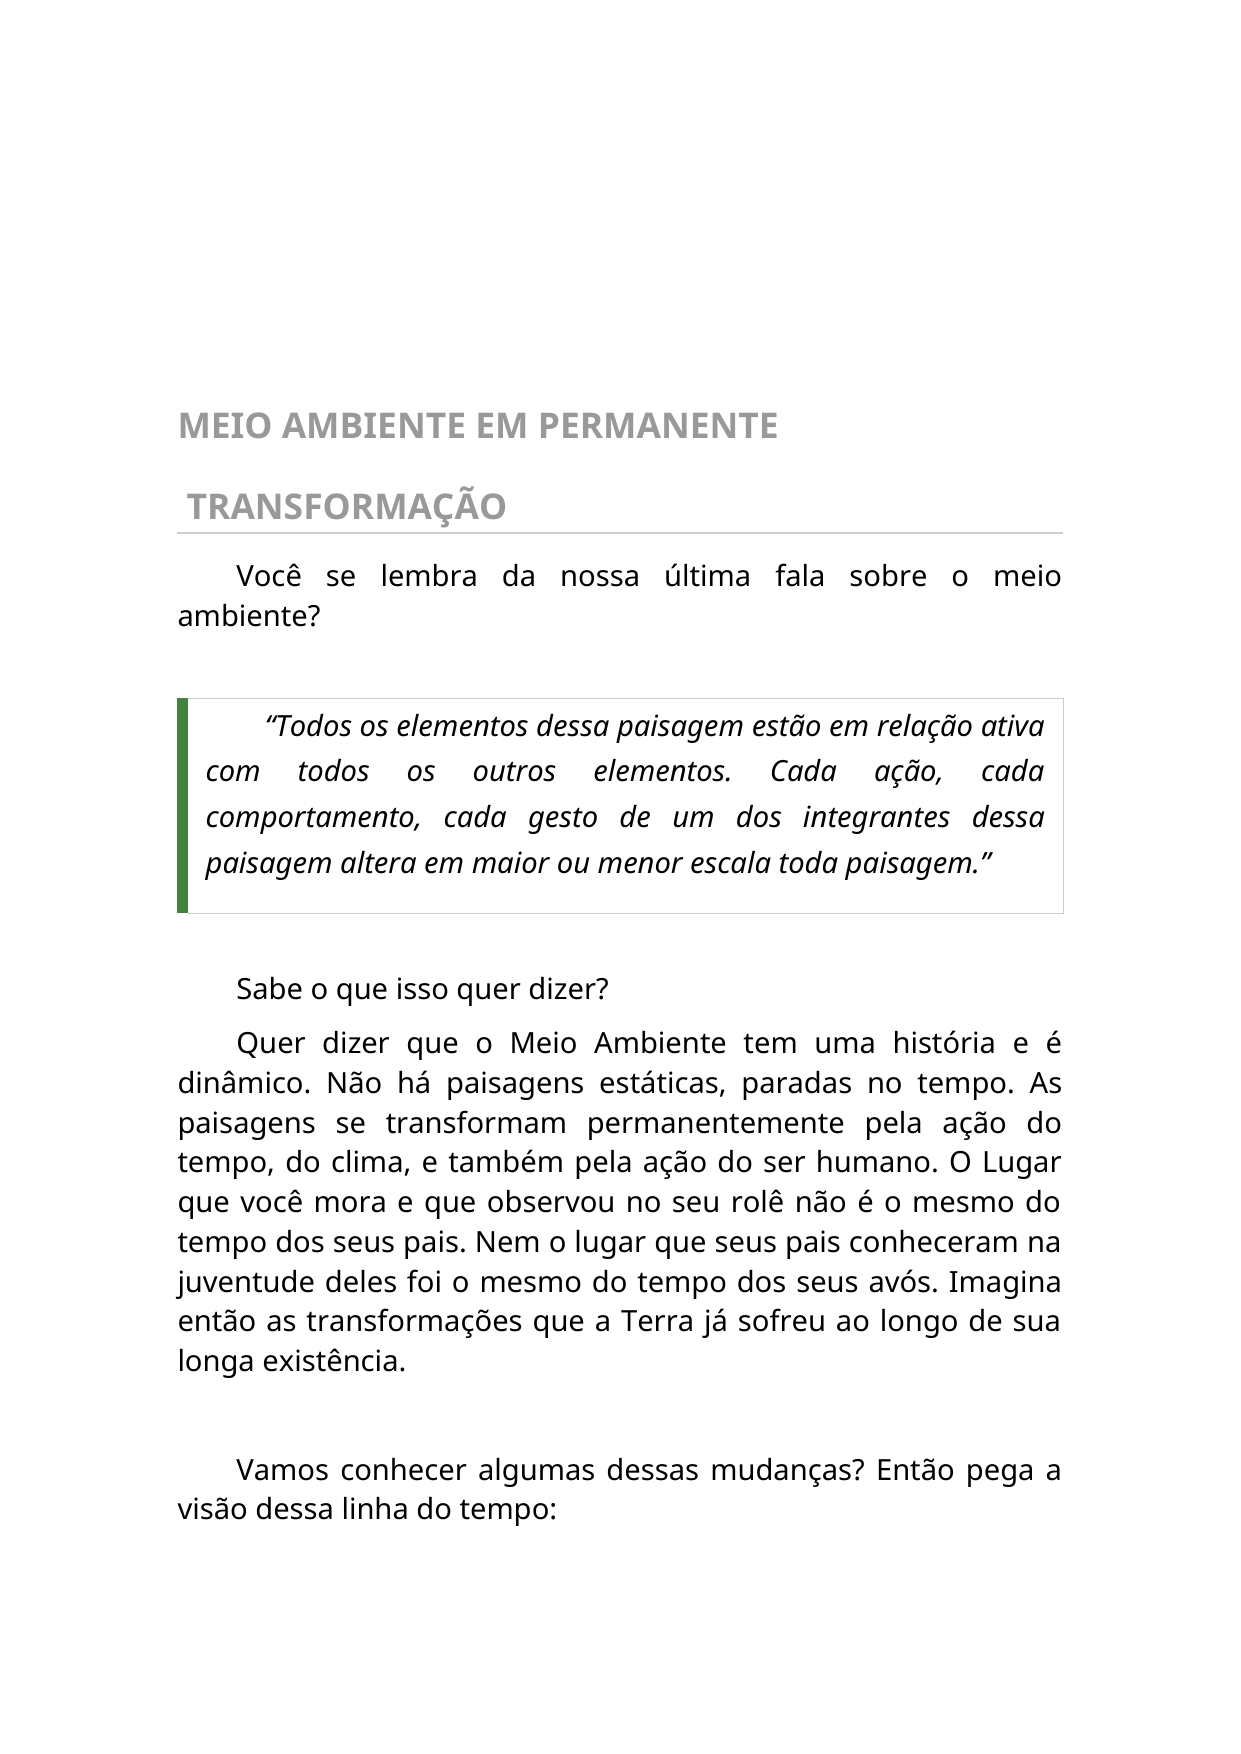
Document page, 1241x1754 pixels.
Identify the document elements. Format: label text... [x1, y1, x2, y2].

text Sabe o que isso quer dizer? [177, 968, 1063, 1008]
subtitle MEIO AMBIENTE EM PERMANENTE [177, 401, 1063, 449]
table_header “Todos os elementos dessa paisagem estão em relação ativa com todos os outros elementos. Cada ação, cada comportamento, cada gesto de um dos integrantes dessa paisagem altera em maior ou menor escala toda paisagem.” [188, 699, 1063, 913]
table_header [177, 698, 188, 913]
subtitle TRANSFORMAÇÃO [177, 481, 1063, 532]
text Você se lembra da nossa última fala sobre o meio ambiente? [177, 556, 1063, 635]
text Vamos conhecer algumas dessas mudanças? Então pega a visão dessa linha do tempo: [177, 1449, 1063, 1528]
text Quer dizer que o Meio Ambiente tem uma história e é dinâmico. Não há paisagens estáticas, paradas no tempo. As paisagens se transformam permanentemente pela ação do tempo, do clima, e também pela ação do ser humano. O Lugar que você mora e que observou no seu rolê não é o mesmo do tempo dos seus pais. Nem o lugar que seus pais conheceram na juventude deles foi o mesmo do tempo dos seus avós. Imagina então as transformações que a Terra já sofreu ao longo de sua longa existência. [177, 1023, 1063, 1380]
